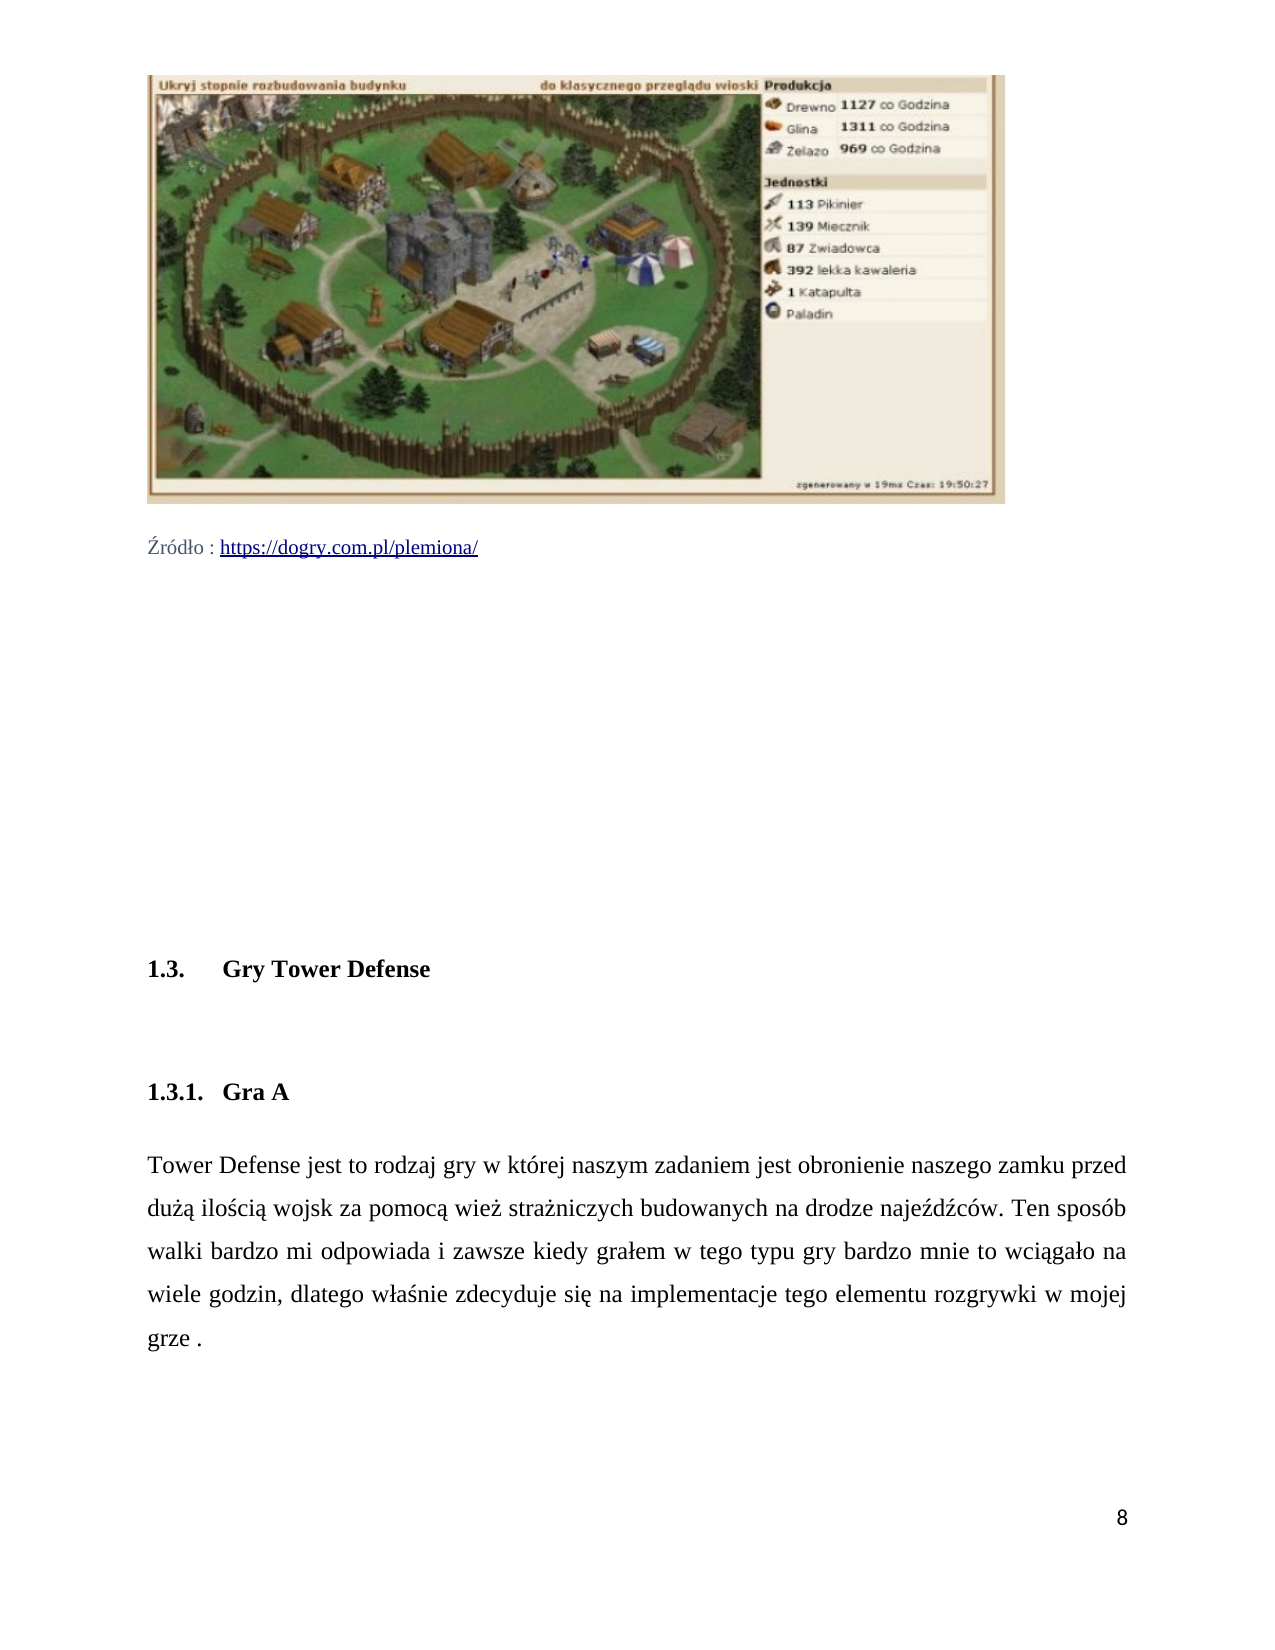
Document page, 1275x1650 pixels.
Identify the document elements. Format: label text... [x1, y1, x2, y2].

list Gry Tower Defense [147, 954, 1128, 983]
text Tower Defense jest to rodzaj gry w której naszym zadaniem jest obronienie naszego zamku przed dużą ilością wojsk za pomocą wież strażniczych budowanych na drodze najeźdźców. Ten sposób walki bardzo mi odpowiada i zawsze kiedy grałem w tego typu gry bardzo mnie to wciągało na wiele godzin, dlatego właśnie zdecyduje się na implementacje tego elementu rozgrywki w mojej grze . [147, 1150, 1128, 1351]
list Gra A [147, 1077, 1128, 1106]
text Źródło : https://dogry.com.pl/plemiona/ [147, 535, 1128, 559]
